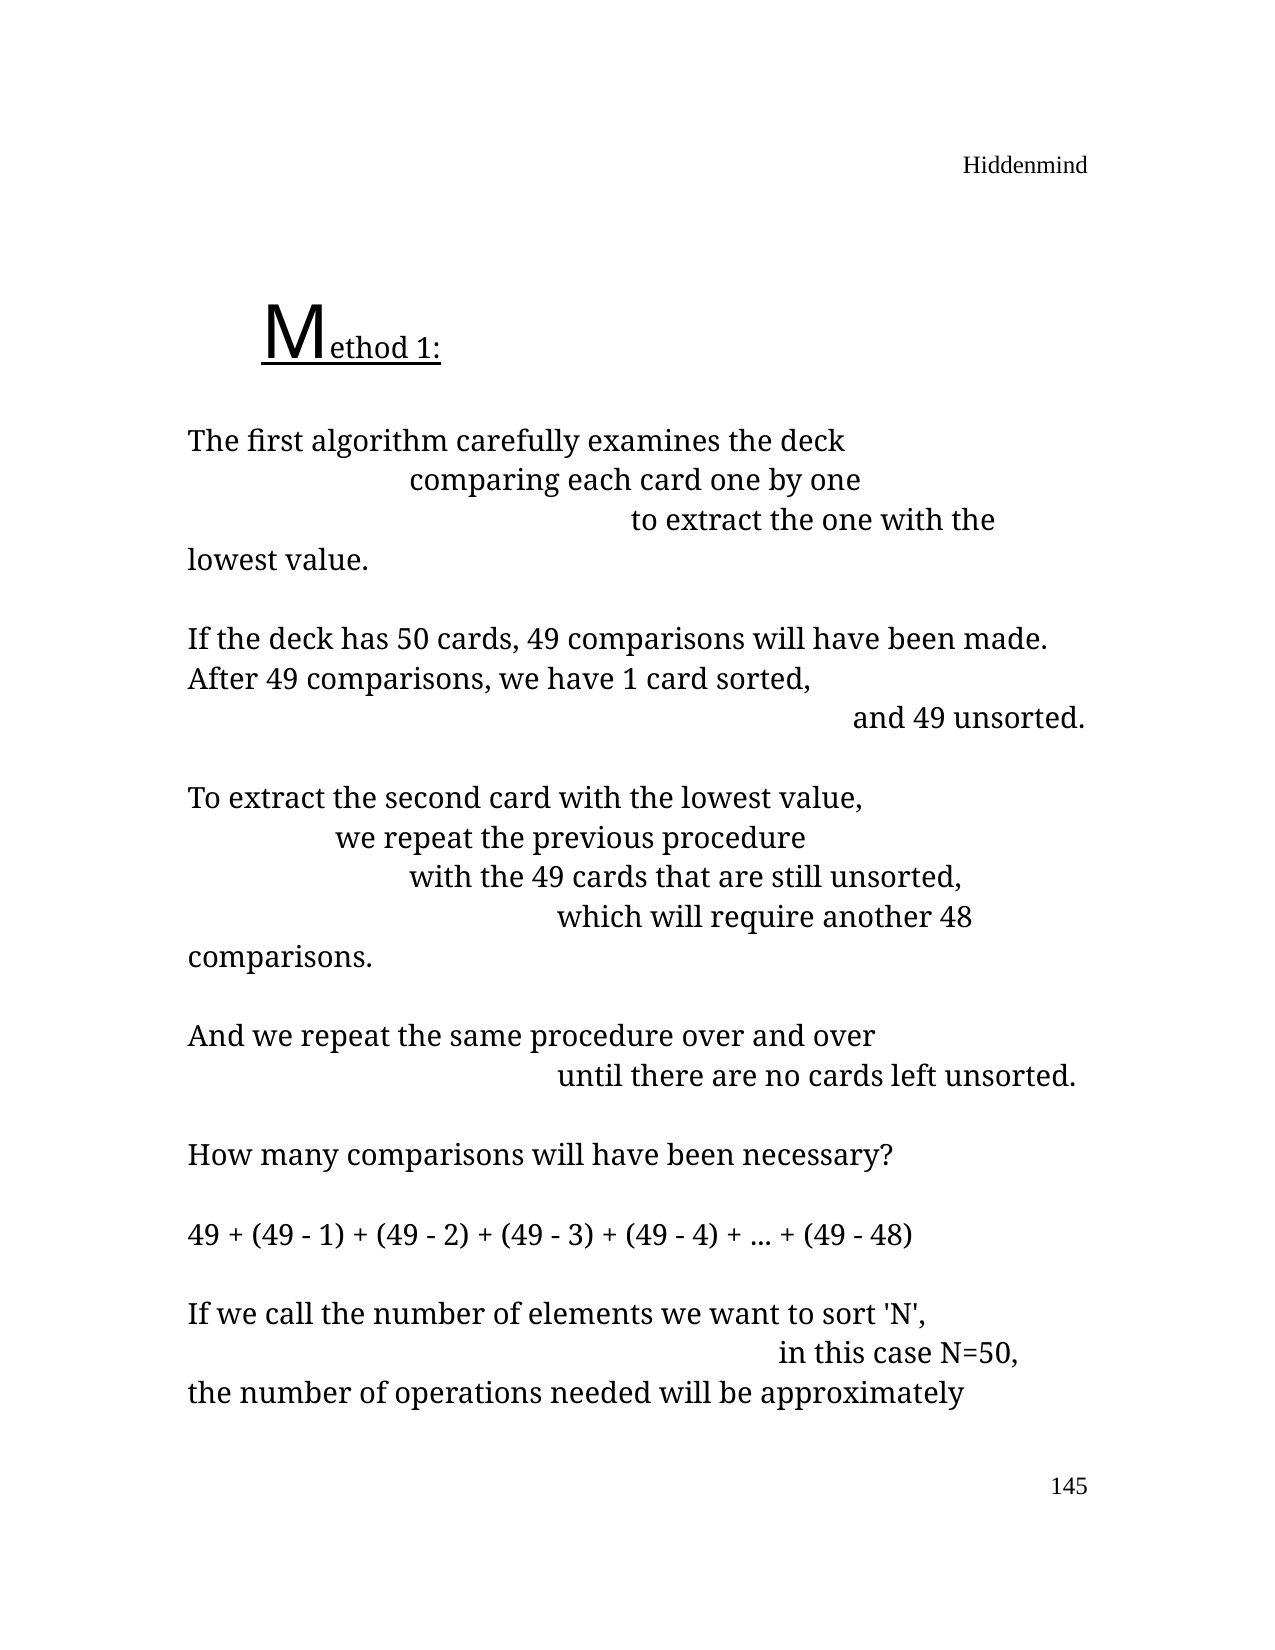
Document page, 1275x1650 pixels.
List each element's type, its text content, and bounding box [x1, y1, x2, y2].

text and 49 unsorted. [187, 698, 1087, 737]
text And we repeat the same procedure over and over [187, 1015, 1087, 1055]
text The first algorithm carefully examines the deck [187, 420, 1087, 460]
text comparing each card one by one [187, 460, 1087, 499]
text in this case N=50, [187, 1333, 1087, 1372]
text the number of operations needed will be approximately [187, 1372, 1087, 1412]
text How many comparisons will have been necessary? [187, 1134, 1087, 1174]
text with the 49 cards that are still unsorted, [187, 857, 1087, 896]
text If the deck has 50 cards, 49 comparisons will have been made. [187, 618, 1087, 658]
text to extract the one with the lowest value. [187, 499, 1087, 579]
text 49 + (49 - 1) + (49 - 2) + (49 - 3) + (49 - 4) + ... + (49 - 48) [187, 1214, 1087, 1253]
text After 49 comparisons, we have 1 card sorted, [187, 658, 1087, 698]
text which will require another 48 comparisons. [187, 896, 1087, 976]
text If we call the number of elements we want to sort 'N', [187, 1293, 1087, 1333]
text until there are no cards left unsorted. [187, 1055, 1087, 1095]
text we repeat the previous procedure [187, 817, 1087, 857]
text Method 1: [187, 278, 1087, 380]
text To extract the second card with the lowest value, [187, 777, 1087, 817]
